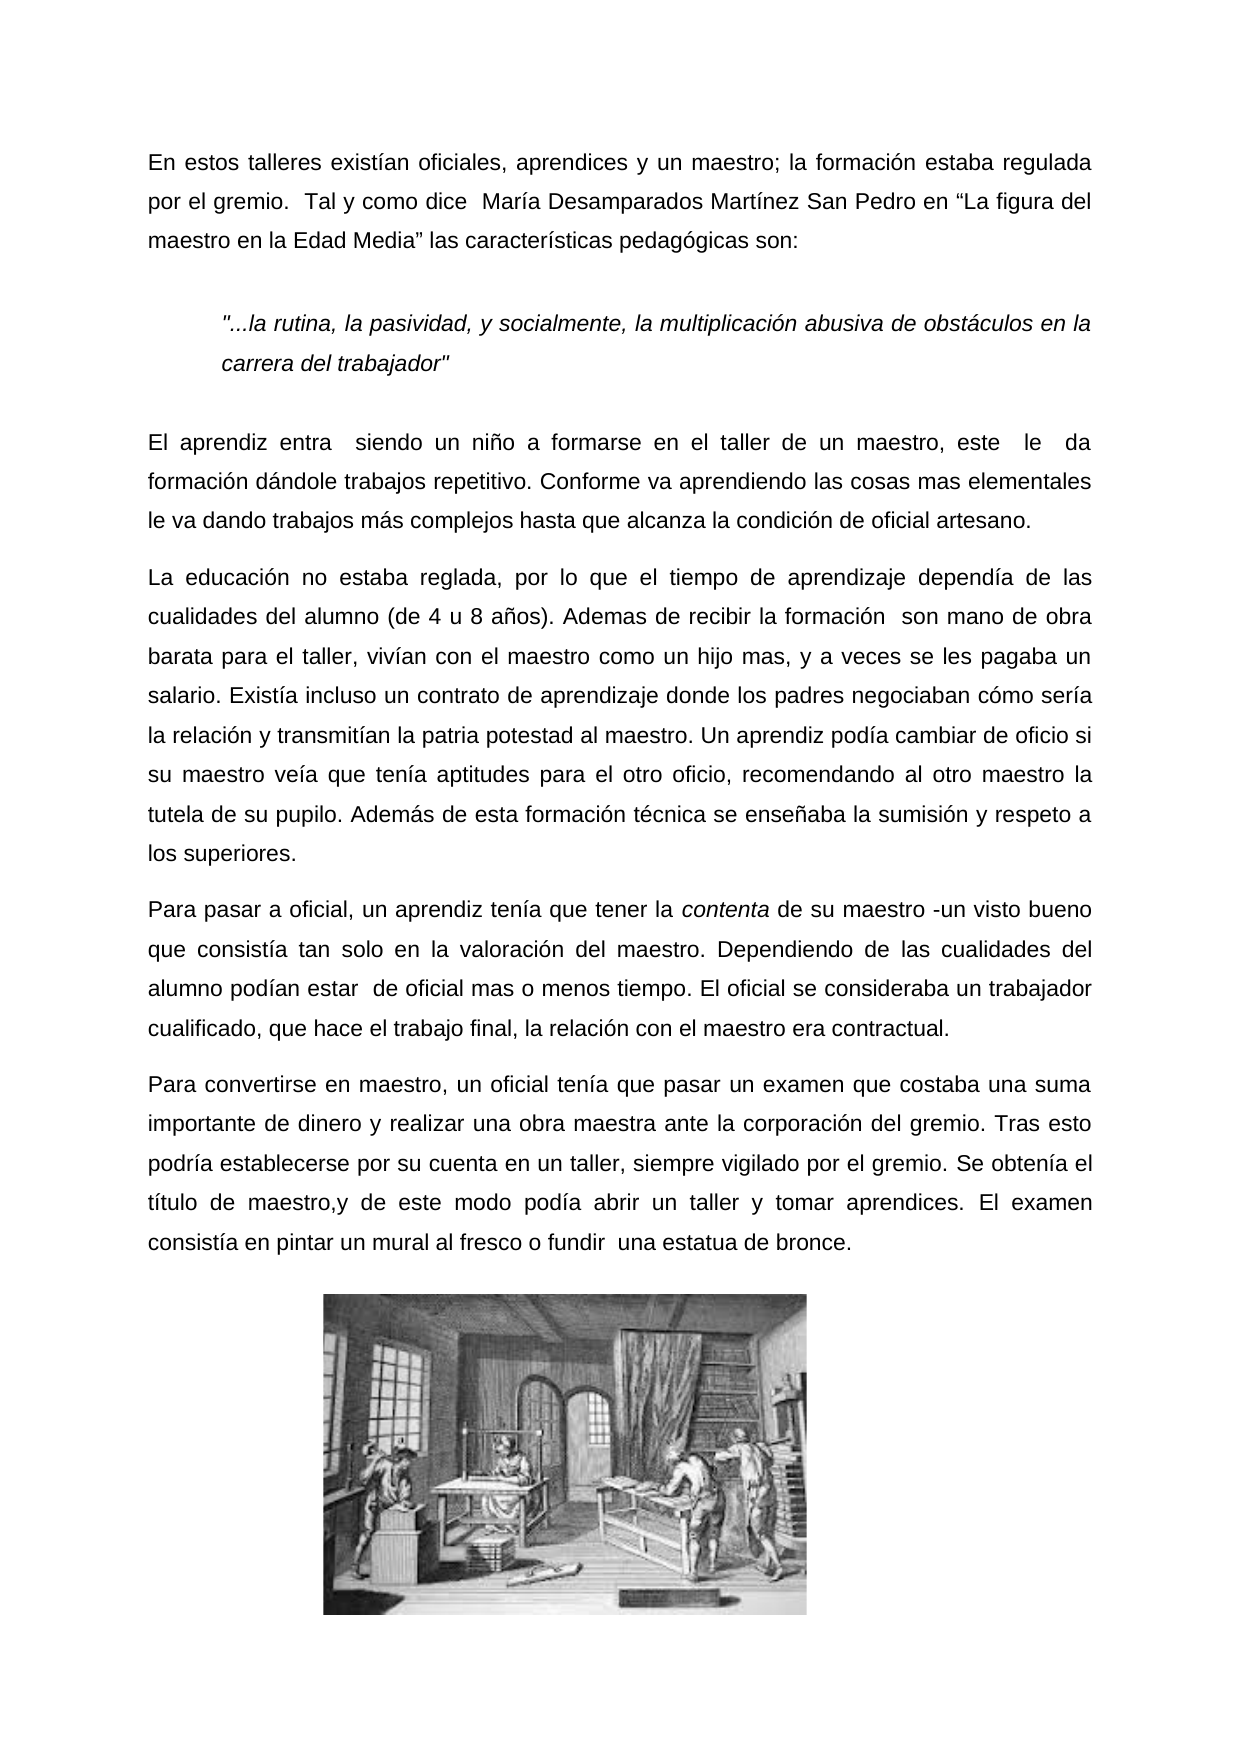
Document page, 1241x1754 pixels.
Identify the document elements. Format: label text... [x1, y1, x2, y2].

text El aprendiz entra siendo un niño a formarse en el taller de un maestro, este le da formación dándole trabajos repetitivo. Conforme va aprendiendo las cosas mas elementales le va dando trabajos más complejos hasta que alcanza la condición de oficial artesano. [148, 428, 1093, 534]
text Para convertirse en maestro, un oficial tenía que pasar un examen que costaba una suma importante de dinero y realizar una obra maestra ante la corporación del gremio. Tras esto podría establecerse por su cuenta en un taller, siempre vigilado por el gremio. Se obtenía el título de maestro,y de este modo podía abrir un taller y tomar aprendices. El examen consistía en pintar un mural al fresco o fundir una estatua de bronce. [148, 1071, 1093, 1255]
text "...la rutina, la pasividad, y socialmente, la multiplicación abusiva de obstáculos en la carrera del trabajador" [221, 310, 1093, 376]
text En estos talleres existían oficiales, aprendices y un maestro; la formación estaba regulada por el gremio. Tal y como dice María Desamparados Martínez San Pedro en “La figura del maestro en la Edad Media” las características pedagógicas son: [148, 148, 1093, 254]
text La educación no estaba reglada, por lo que el tiempo de aprendizaje dependía de las cualidades del alumno (de 4 u 8 años). Ademas de recibir la formación son mano de obra barata para el taller, vivían con el maestro como un hijo mas, y a veces se les pagaba un salario. Existía incluso un contrato de aprendizaje donde los padres negociaban cómo sería la relación y transmitían la patria potestad al maestro. Un aprendiz podía cambiar de oficio si su maestro veía que tenía aptitudes para el otro oficio, recomendando al otro maestro la tutela de su pupilo. Además de esta formación técnica se enseñaba la sumisión y respeto a los superiores. [148, 564, 1093, 866]
picture [323, 1294, 807, 1615]
text Para pasar a oficial, un aprendiz tenía que tener la contenta de su maestro -un visto bueno que consistía tan solo en la valoración del maestro. Dependiendo de las cualidades del alumno podían estar de oficial mas o menos tiempo. El oficial se consideraba un trabajador cualificado, que hace el trabajo final, la relación con el maestro era contractual. [148, 896, 1093, 1041]
